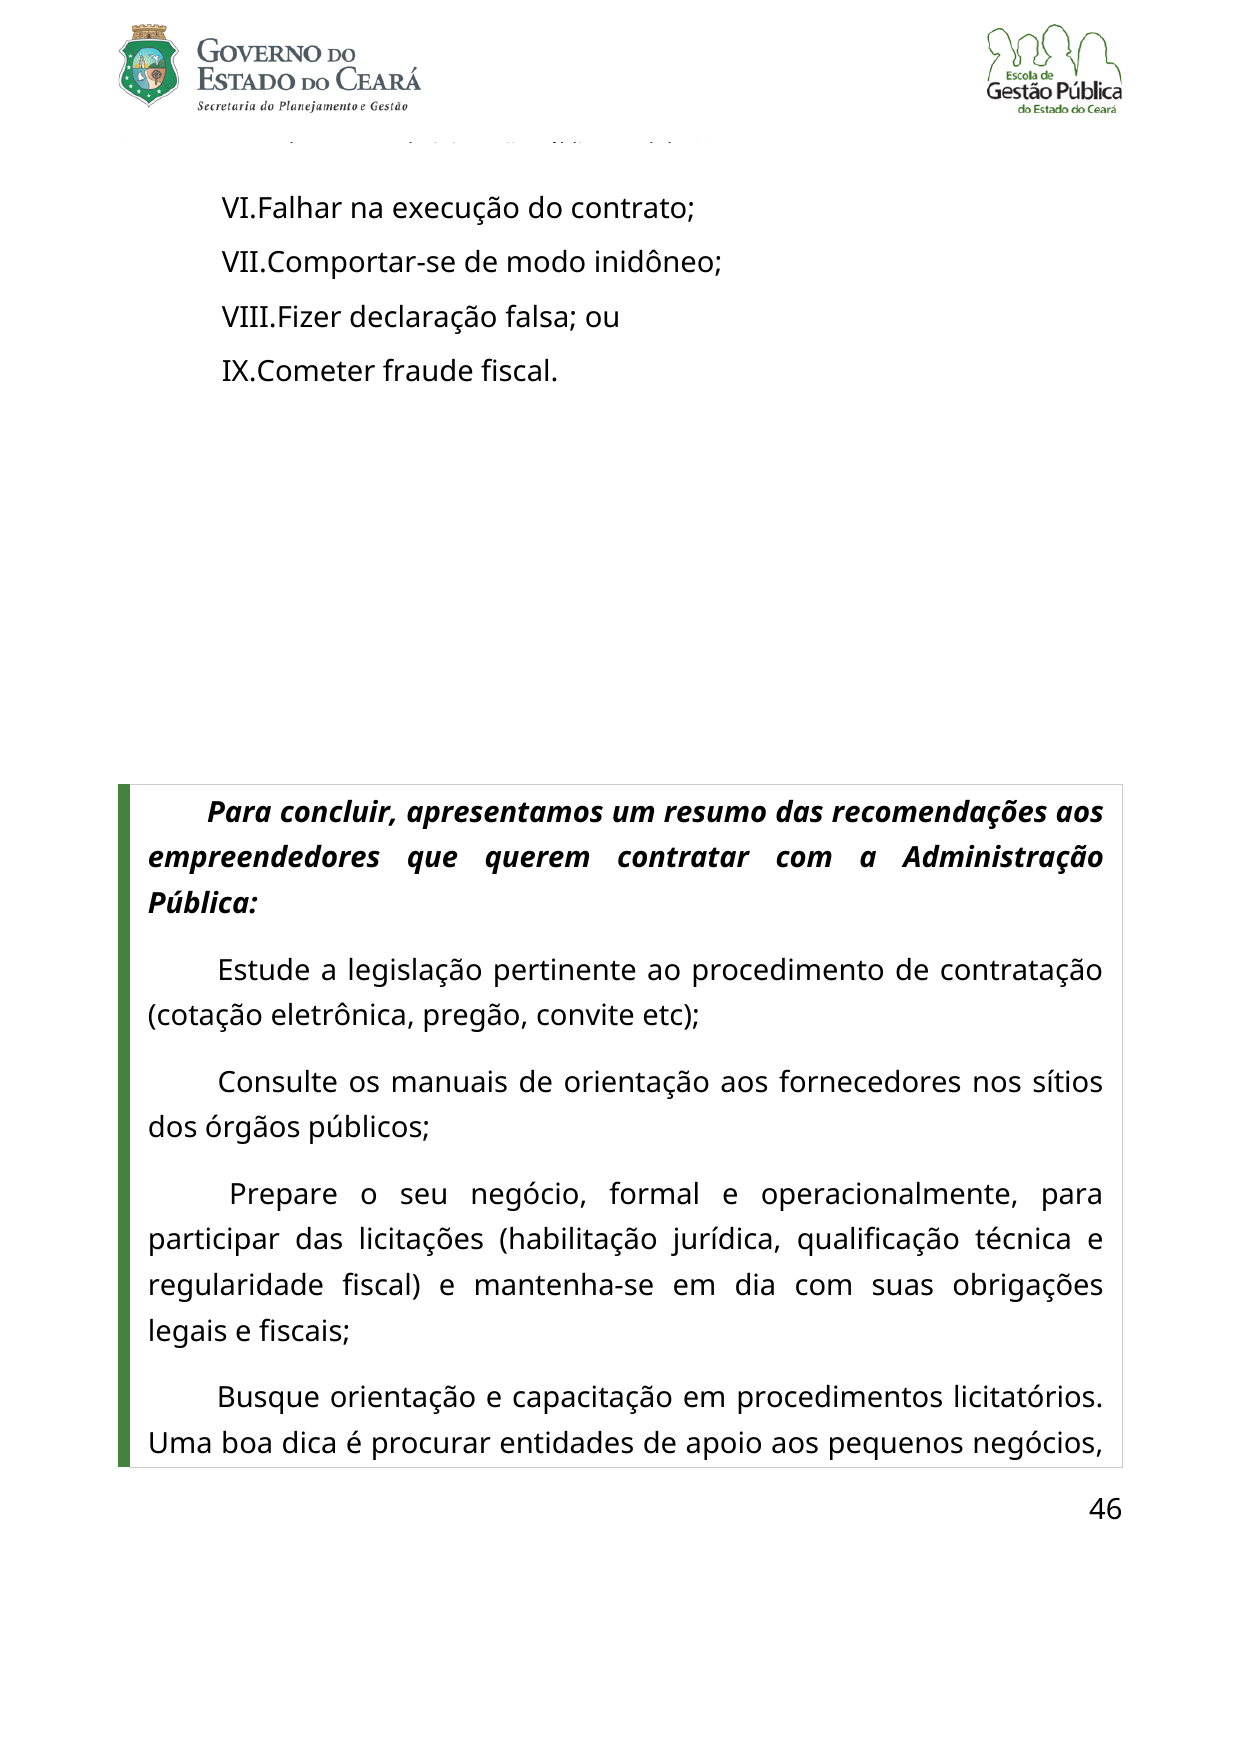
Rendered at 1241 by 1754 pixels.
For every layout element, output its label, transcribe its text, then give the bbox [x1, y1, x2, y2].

list Comportar-se de modo inidôneo; [162, 242, 1122, 281]
picture [118, 24, 1122, 113]
table_header Para concluir, apresentamos um resumo das recomendações aos empreendedores que querem contratar com a Administração Pública: Estude a legislação pertinente ao procedimento de contratação (cotação eletrônica, pregão, convite etc); Consulte os manuais de orientação aos fornecedores nos sítios dos órgãos públicos; Prepare o seu negócio, formal e operacionalmente, para participar das licitações (habilitação jurídica, qualificação técnica e regularidade fiscal) e mantenha-se em dia com suas obrigações legais e fiscais; Busque orientação e capacitação em procedimentos licitatórios. Uma boa dica é procurar entidades de apoio aos pequenos negócios, [130, 785, 1122, 1467]
list Falhar na execução do contrato; [162, 187, 1122, 227]
list Cometer fraude fiscal. [162, 350, 1122, 390]
list Fizer declaração falsa; ou [162, 296, 1122, 336]
table_header [118, 784, 130, 1467]
